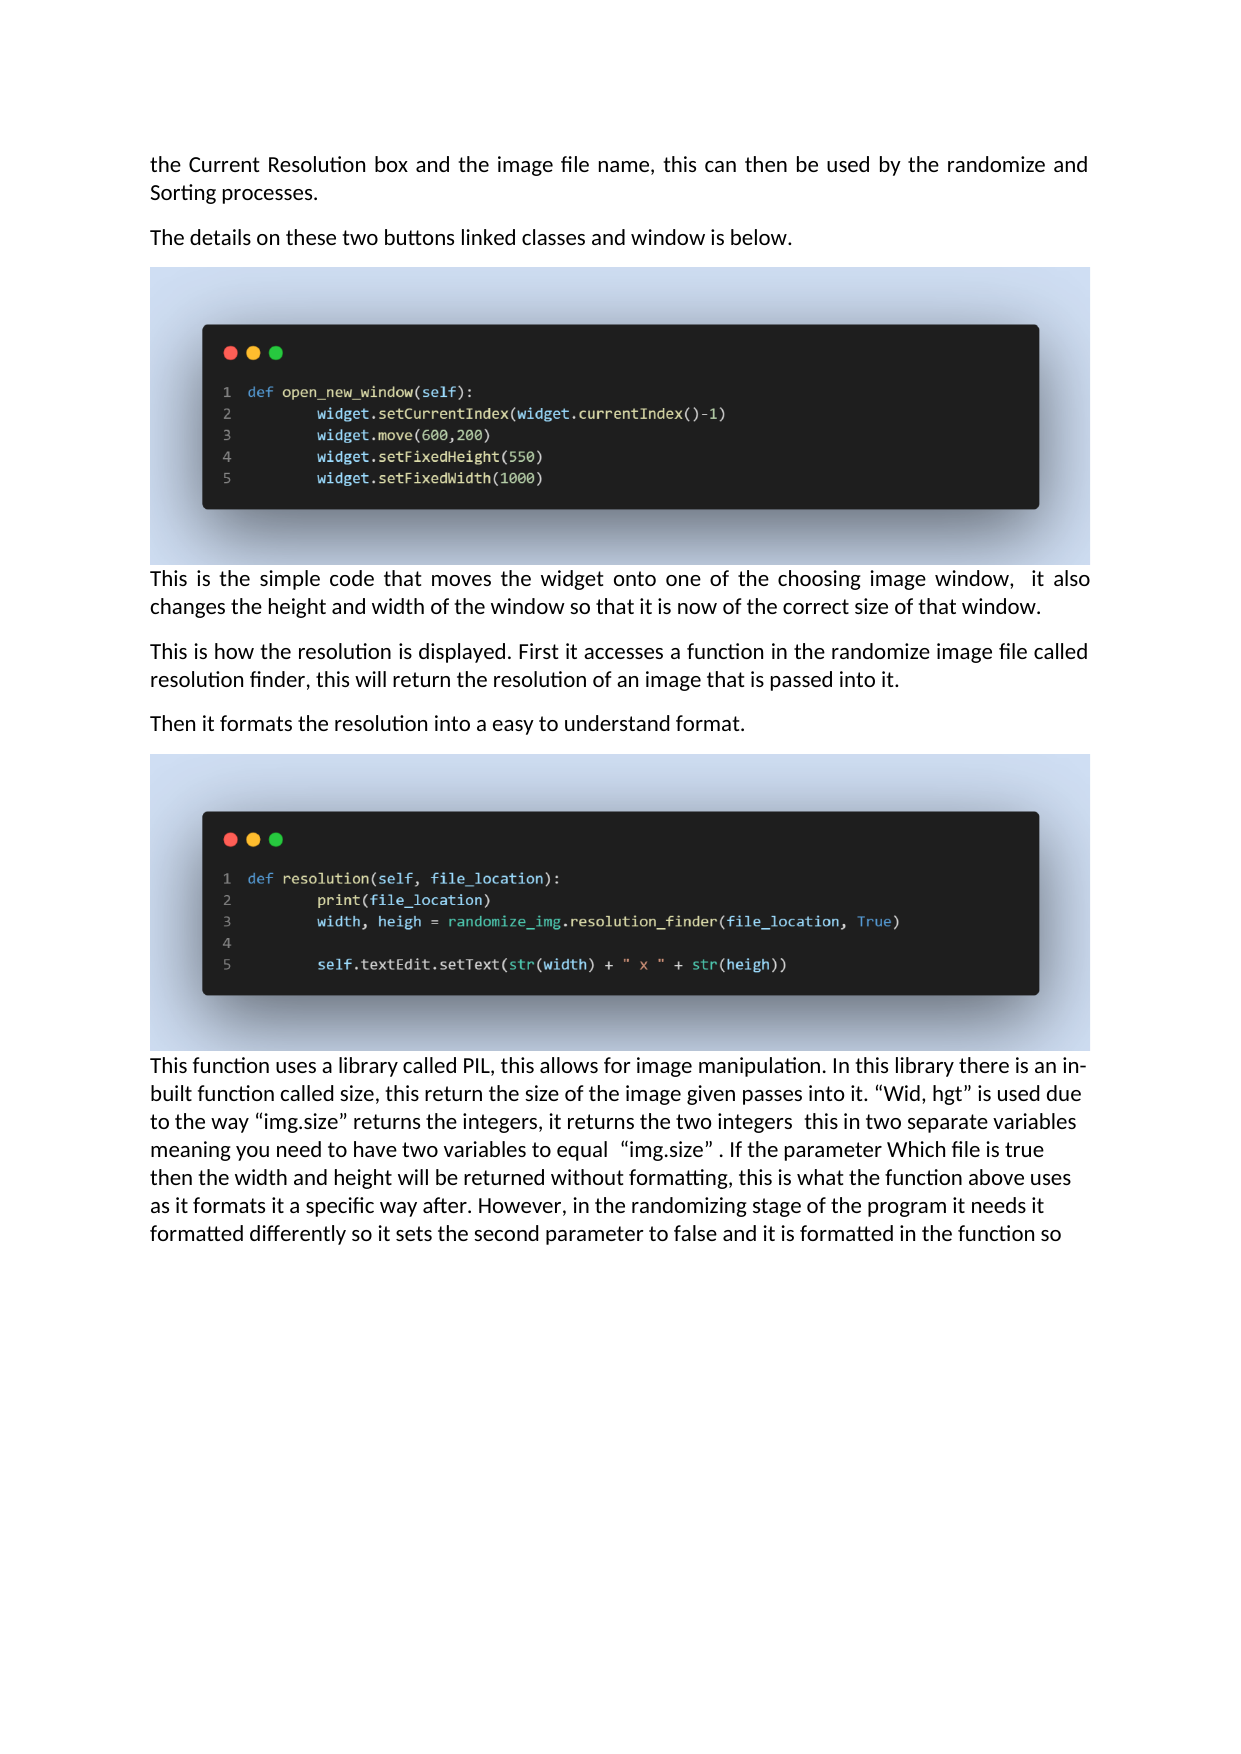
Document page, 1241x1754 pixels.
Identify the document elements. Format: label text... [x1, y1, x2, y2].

text Then it formats the resolution into a easy to understand format. [150, 709, 1090, 738]
text This is the simple code that moves the widget onto one of the choosing image window, it also changes the height and width of the window so that it is now of the correct size of that window. [150, 565, 1090, 620]
text This is how the resolution is displayed. First it accesses a function in the randomize image file called resolution finder, this will return the resolution of an image that is passed into it. [150, 637, 1090, 693]
text This function uses a library called PIL, this allows for image manipulation. In this library there is an in-built function called size, this return the size of the image given passes into it. “Wid, hgt” is used due to the way “img.size” returns the integers, it returns the two integers this in two separate variables meaning you need to have two variables to equal “img.size” . If the parameter Which file is true then the width and height will be returned without formatting, this is what the function above uses as it formats it a specific way after. However, in the randomizing stage of the program it needs it formatted differently so it sets the second parameter to false and it is formatted in the function so [150, 1051, 1090, 1247]
text The details on these two buttons linked classes and window is below. [150, 223, 1090, 251]
text the Current Resolution box and the image file name, this can then be used by the randomize and Sorting processes. [150, 150, 1090, 206]
